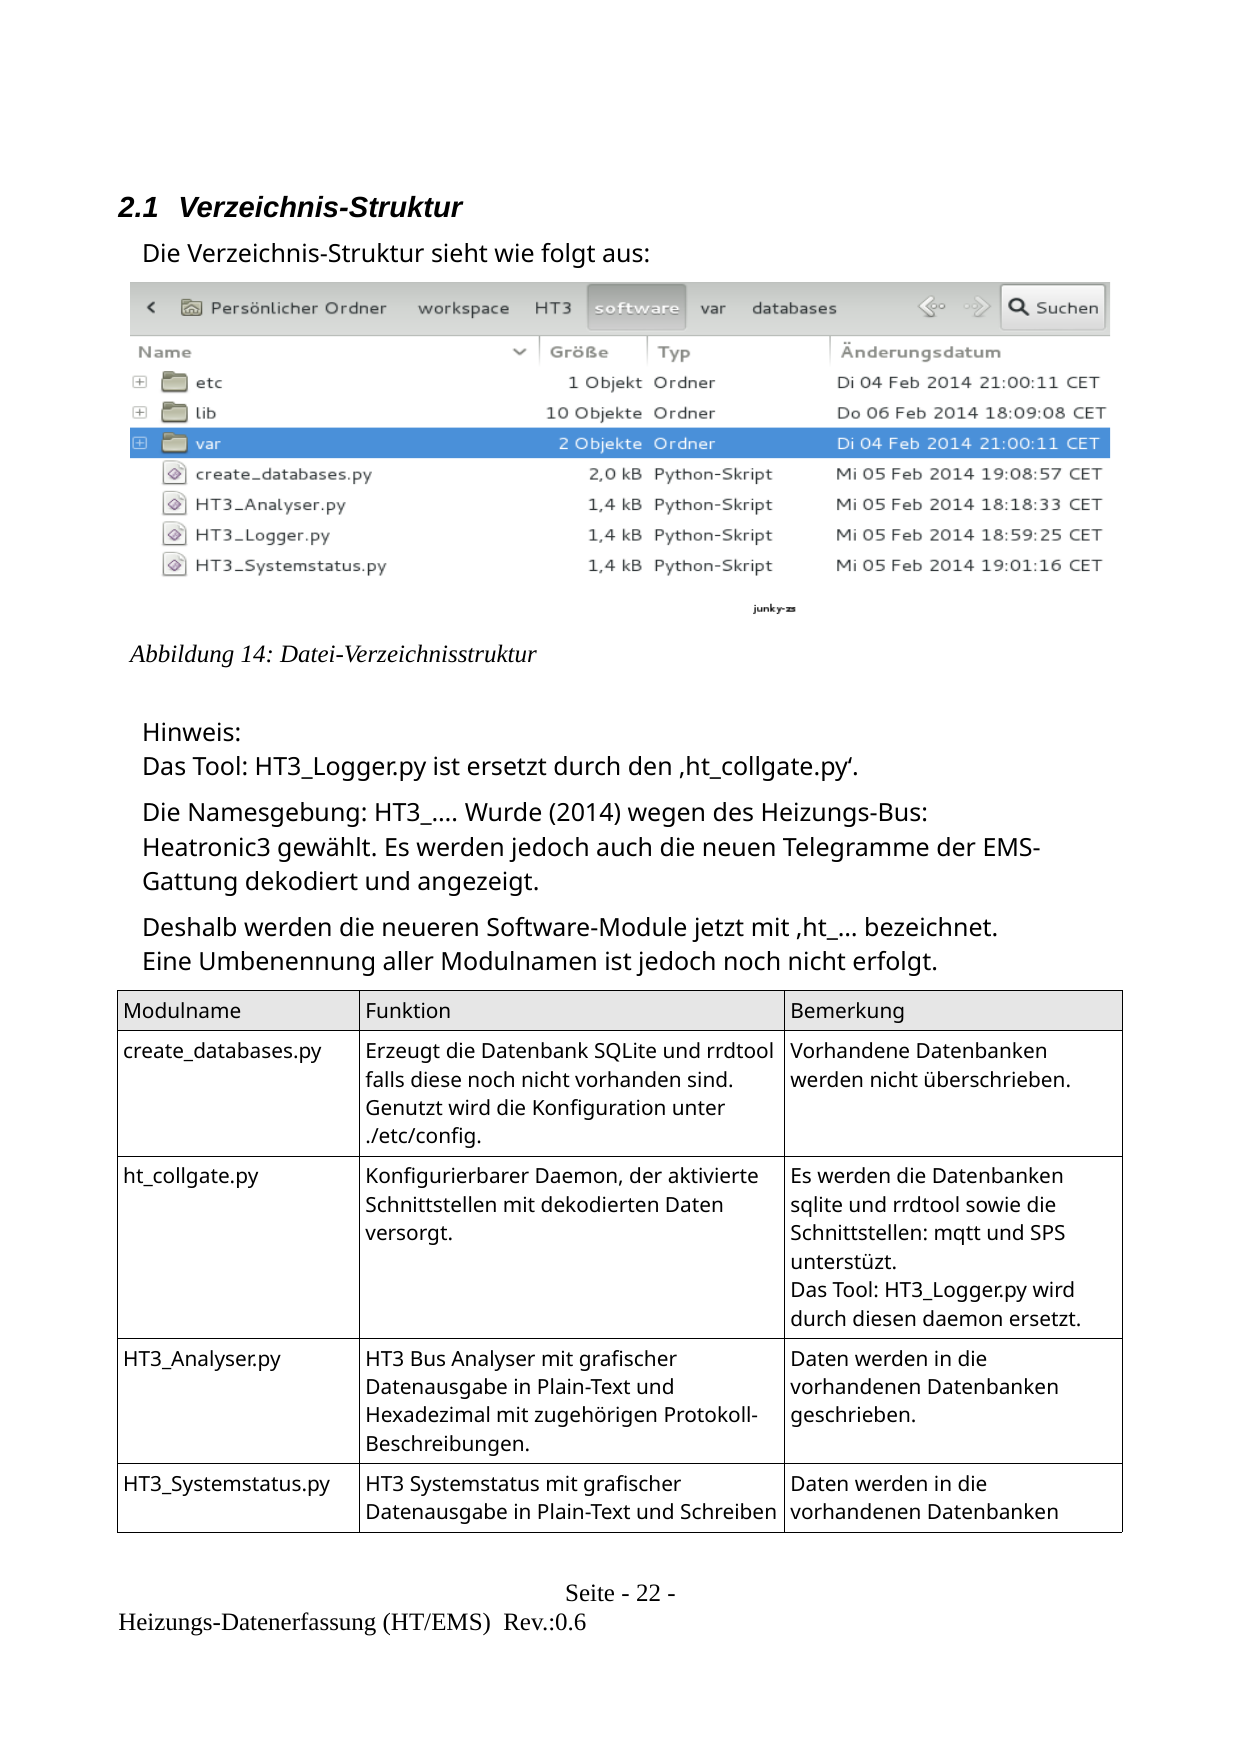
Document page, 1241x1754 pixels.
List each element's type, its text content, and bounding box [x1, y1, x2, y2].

table_cell HT3 Bus Analyser mit grafischer Datenausgabe in Plain-Text und Hexadezimal mit zugehörigen Protokoll-Beschreibungen. [360, 1339, 784, 1463]
table_cell Daten werden in die vorhandenen Datenbanken geschrieben. [785, 1339, 1122, 1463]
table_cell Es werden die Datenbanken sqlite und rrdtool sowie die Schnittstellen: mqtt und SPS unterstüzt. Das Tool: HT3_Logger.py wird durch diesen daemon ersetzt. [785, 1157, 1122, 1338]
text Die Namesgebung: HT3_…. Wurde (2014) wegen des Heizungs-Bus: Heatronic3 gewählt. Es werden jedoch auch die neuen Telegramme der EMS-Gattung dekodiert und angezeigt. [142, 795, 1122, 897]
table_header Funktion [360, 991, 784, 1030]
table_cell ht_collgate.py [118, 1157, 359, 1338]
text Deshalb werden die neueren Software-Module jetzt mit ‚ht_… bezeichnet. Eine Umbenennung aller Modulnamen ist jedoch noch nicht erfolgt. [142, 910, 1122, 978]
table_header Bemerkung [785, 991, 1122, 1030]
table_cell Erzeugt die Datenbank SQLite und rrdtool falls diese noch nicht vorhanden sind. Genutzt wird die Konfiguration unter ./etc/config. [360, 1031, 784, 1156]
table_cell Vorhandene Datenbanken werden nicht überschrieben. [785, 1031, 1122, 1156]
text Abbildung 14: Datei-Verzeichnisstruktur [130, 640, 1110, 668]
table_header Modulname [118, 991, 359, 1030]
table_cell Daten werden in die vorhandenen Datenbanken [785, 1464, 1122, 1532]
text Die Verzeichnis-Struktur sieht wie folgt aus: [142, 236, 1122, 270]
table_cell create_databases.py [118, 1031, 359, 1156]
text Hinweis: Das Tool: HT3_Logger.py ist ersetzt durch den ‚ht_collgate.py‘. [142, 714, 1122, 783]
table_cell HT3_Analyser.py [118, 1339, 359, 1463]
table_cell HT3 Systemstatus mit grafischer Datenausgabe in Plain-Text und Schreiben [360, 1464, 784, 1532]
table_cell Konfigurierbarer Daemon, der aktivierte Schnittstellen mit dekodierten Daten versorgt. [360, 1157, 784, 1338]
table_cell HT3_Systemstatus.py [118, 1464, 359, 1532]
subtitle Verzeichnis-Struktur [118, 190, 1122, 223]
picture [130, 282, 1111, 640]
